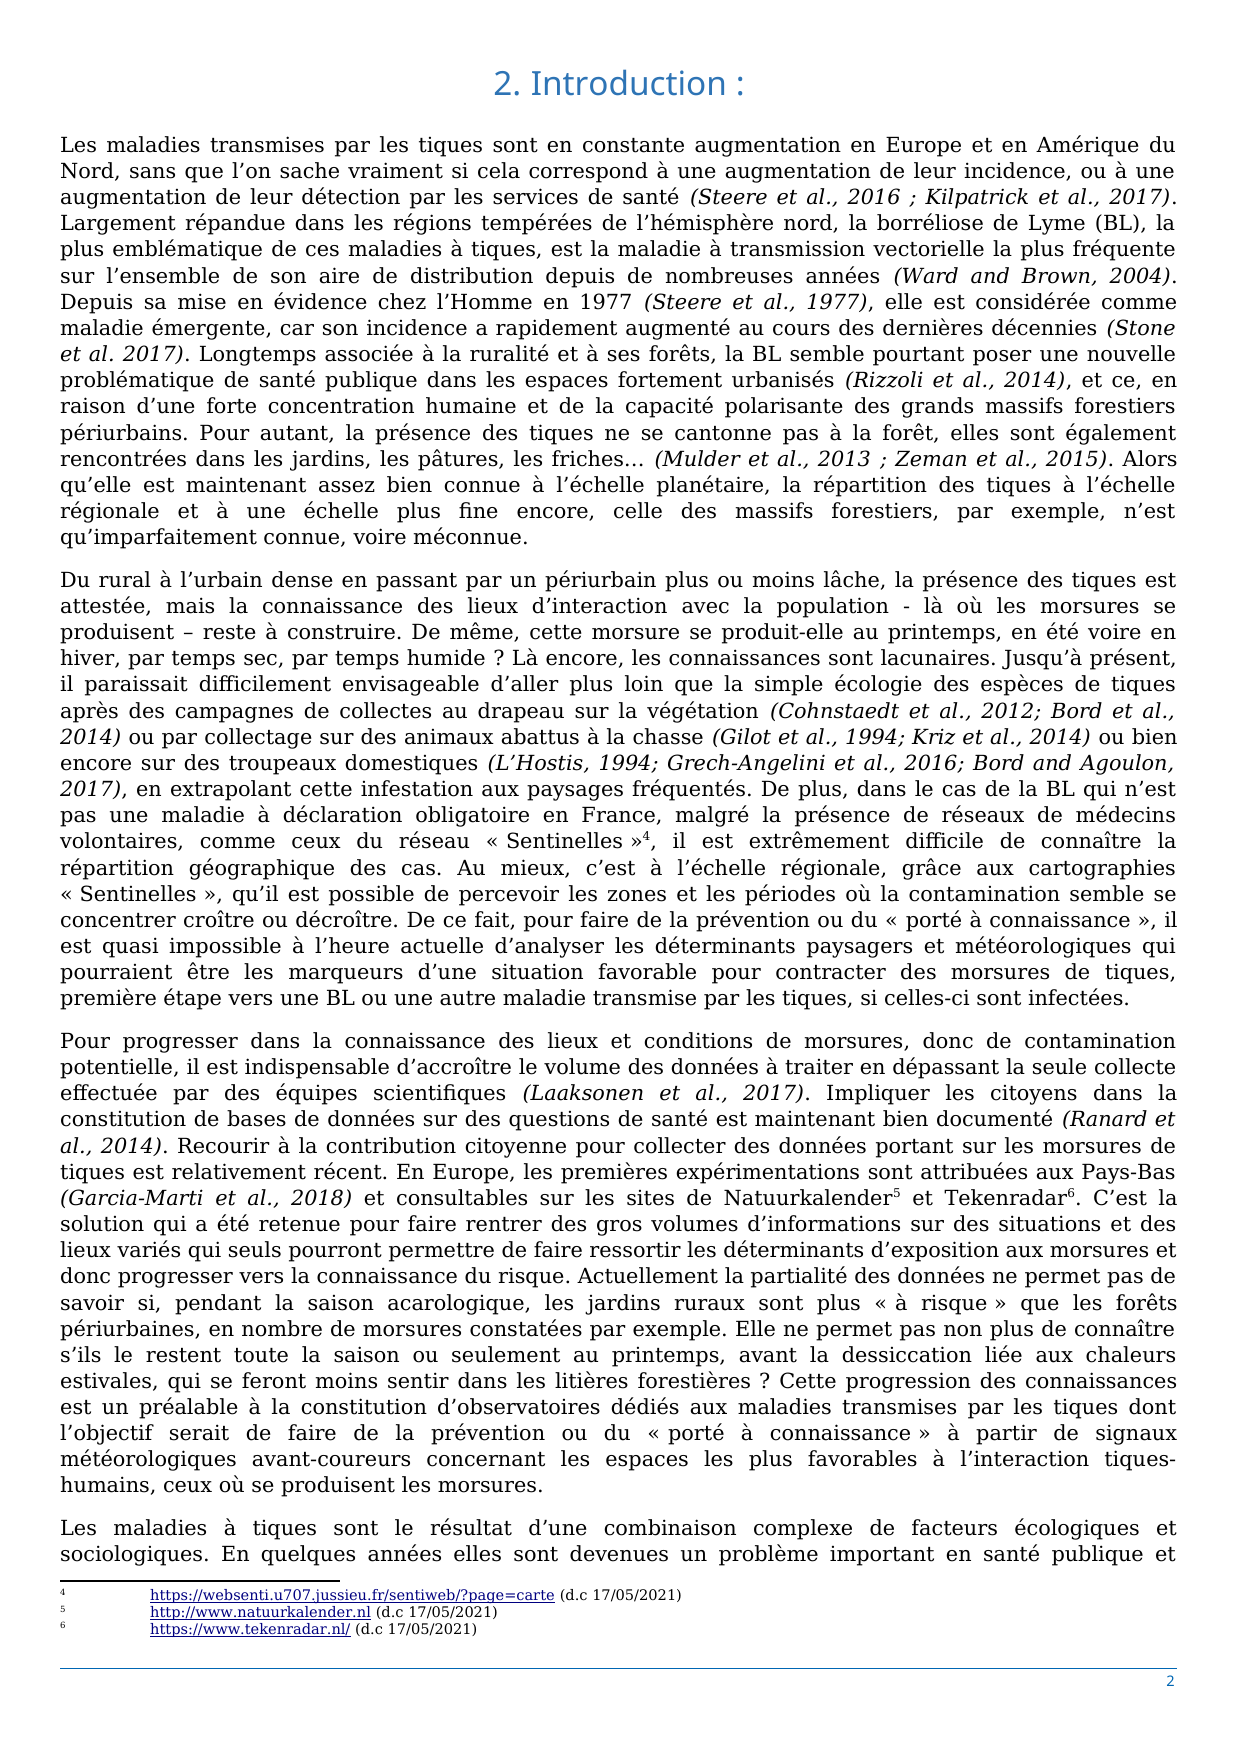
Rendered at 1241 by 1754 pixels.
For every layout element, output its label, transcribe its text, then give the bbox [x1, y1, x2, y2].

text Les maladies à tiques sont le résultat d’une combinaison complexe de facteurs écologiques et sociologiques. En quelques années elles sont devenues un problème important en santé publique et [60, 1516, 1177, 1567]
text Du rural à l’urbain dense en passant par un périurbain plus ou moins lâche, la présence des tiques est attestée, mais la connaissance des lieux d’interaction avec la population - là où les morsures se produisent – reste à construire. De même, cette morsure se produit-elle au printemps, en été voire en hiver, par temps sec, par temps humide ? Là encore, les connaissances sont lacunaires. Jusqu’à présent, il paraissait difficilement envisageable d’aller plus loin que la simple écologie des espèces de tiques après des campagnes de collectes au drapeau sur la végétation (Cohnstaedt et al., 2012; Bord et al., 2014) ou par collectage sur des animaux abattus à la chasse (Gilot et al., 1994; Kriz et al., 2014) ou bien encore sur des troupeaux domestiques (L’Hostis, 1994; Grech-Angelini et al., 2016; Bord and Agoulon, 2017), en extrapolant cette infestation aux paysages fréquentés. De plus, dans le cas de la BL qui n’est pas une maladie à déclaration obligatoire en France, malgré la présence de réseaux de médecins volontaires, comme ceux du réseau « Sentinelles », il est extrêmement difficile de connaître la répartition géographique des cas. Au mieux, c’est à l’échelle régionale, grâce aux cartographies « Sentinelles », qu’il est possible de percevoir les zones et les périodes où la contamination semble se concentrer croître ou décroître. De ce fait, pour faire de la prévention ou du « porté à connaissance », il est quasi impossible à l’heure actuelle d’analyser les déterminants paysagers et météorologiques qui pourraient être les marqueurs d’une situation favorable pour contracter des morsures de tiques, première étape vers une BL ou une autre maladie transmise par les tiques, si celles-ci sont infectées. [60, 568, 1177, 1011]
text Pour progresser dans la connaissance des lieux et conditions de morsures, donc de contamination potentielle, il est indispensable d’accroître le volume des données à traiter en dépassant la seule collecte effectuée par des équipes scientifiques (Laaksonen et al., 2017). Impliquer les citoyens dans la constitution de bases de données sur des questions de santé est maintenant bien documenté (Ranard et al., 2014). Recourir à la contribution citoyenne pour collecter des données portant sur les morsures de tiques est relativement récent. En Europe, les premières expérimentations sont attribuées aux Pays-Bas (Garcia-Marti et al., 2018) et consultables sur les sites de Natuurkalender et Tekenradar. C’est la solution qui a été retenue pour faire rentrer des gros volumes d’informations sur des situations et des lieux variés qui seuls pourront permettre de faire ressortir les déterminants d’exposition aux morsures et donc progresser vers la connaissance du risque. Actuellement la partialité des données ne permet pas de savoir si, pendant la saison acarologique, les jardins ruraux sont plus « à risque » que les forêts périurbaines, en nombre de morsures constatées par exemple. Elle ne permet pas non plus de connaître s’ils le restent toute la saison ou seulement au printemps, avant la dessiccation liée aux chaleurs estivales, qui se feront moins sentir dans les litières forestières ? Cette progression des connaissances est un préalable à la constitution d’observatoires dédiés aux maladies transmises par les tiques dont l’objectif serait de faire de la prévention ou du « porté à connaissance » à partir de signaux météorologiques avant-coureurs concernant les espaces les plus favorables à l’interaction tiques-humains, ceux où se produisent les morsures. [60, 1029, 1177, 1498]
text https://websenti.u707.jussieu.fr/sentiweb/?page=carte (d.c 17/05/2021) [60, 1587, 1177, 1604]
text Les maladies transmises par les tiques sont en constante augmentation en Europe et en Amérique du Nord, sans que l’on sache vraiment si cela correspond à une augmentation de leur incidence, ou à une augmentation de leur détection par les services de santé (Steere et al., 2016 ; Kilpatrick et al., 2017). Largement répandue dans les régions tempérées de l’hémisphère nord, la borréliose de Lyme (BL), la plus emblématique de ces maladies à tiques, est la maladie à transmission vectorielle la plus fréquente sur l’ensemble de son aire de distribution depuis de nombreuses années (Ward and Brown, 2004). Depuis sa mise en évidence chez l’Homme en 1977 (Steere et al., 1977), elle est considérée comme maladie émergente, car son incidence a rapidement augmenté au cours des dernières décennies (Stone et al. 2017). Longtemps associée à la ruralité et à ses forêts, la BL semble pourtant poser une nouvelle problématique de santé publique dans les espaces fortement urbanisés (Rizzoli et al., 2014), et ce, en raison d’une forte concentration humaine et de la capacité polarisante des grands massifs forestiers périurbains. Pour autant, la présence des tiques ne se cantonne pas à la forêt, elles sont également rencontrées dans les jardins, les pâtures, les friches… (Mulder et al., 2013 ; Zeman et al., 2015). Alors qu’elle est maintenant assez bien connue à l’échelle planétaire, la répartition des tiques à l’échelle régionale et à une échelle plus fine encore, celle des massifs forestiers, par exemple, n’est qu’imparfaitement connue, voire méconnue. [60, 133, 1177, 549]
text https://www.tekenradar.nl/ (d.c 17/05/2021) [60, 1621, 1177, 1638]
text http://www.natuurkalender.nl (d.c 17/05/2021) [60, 1604, 1177, 1621]
subtitle Introduction : [60, 60, 1177, 105]
